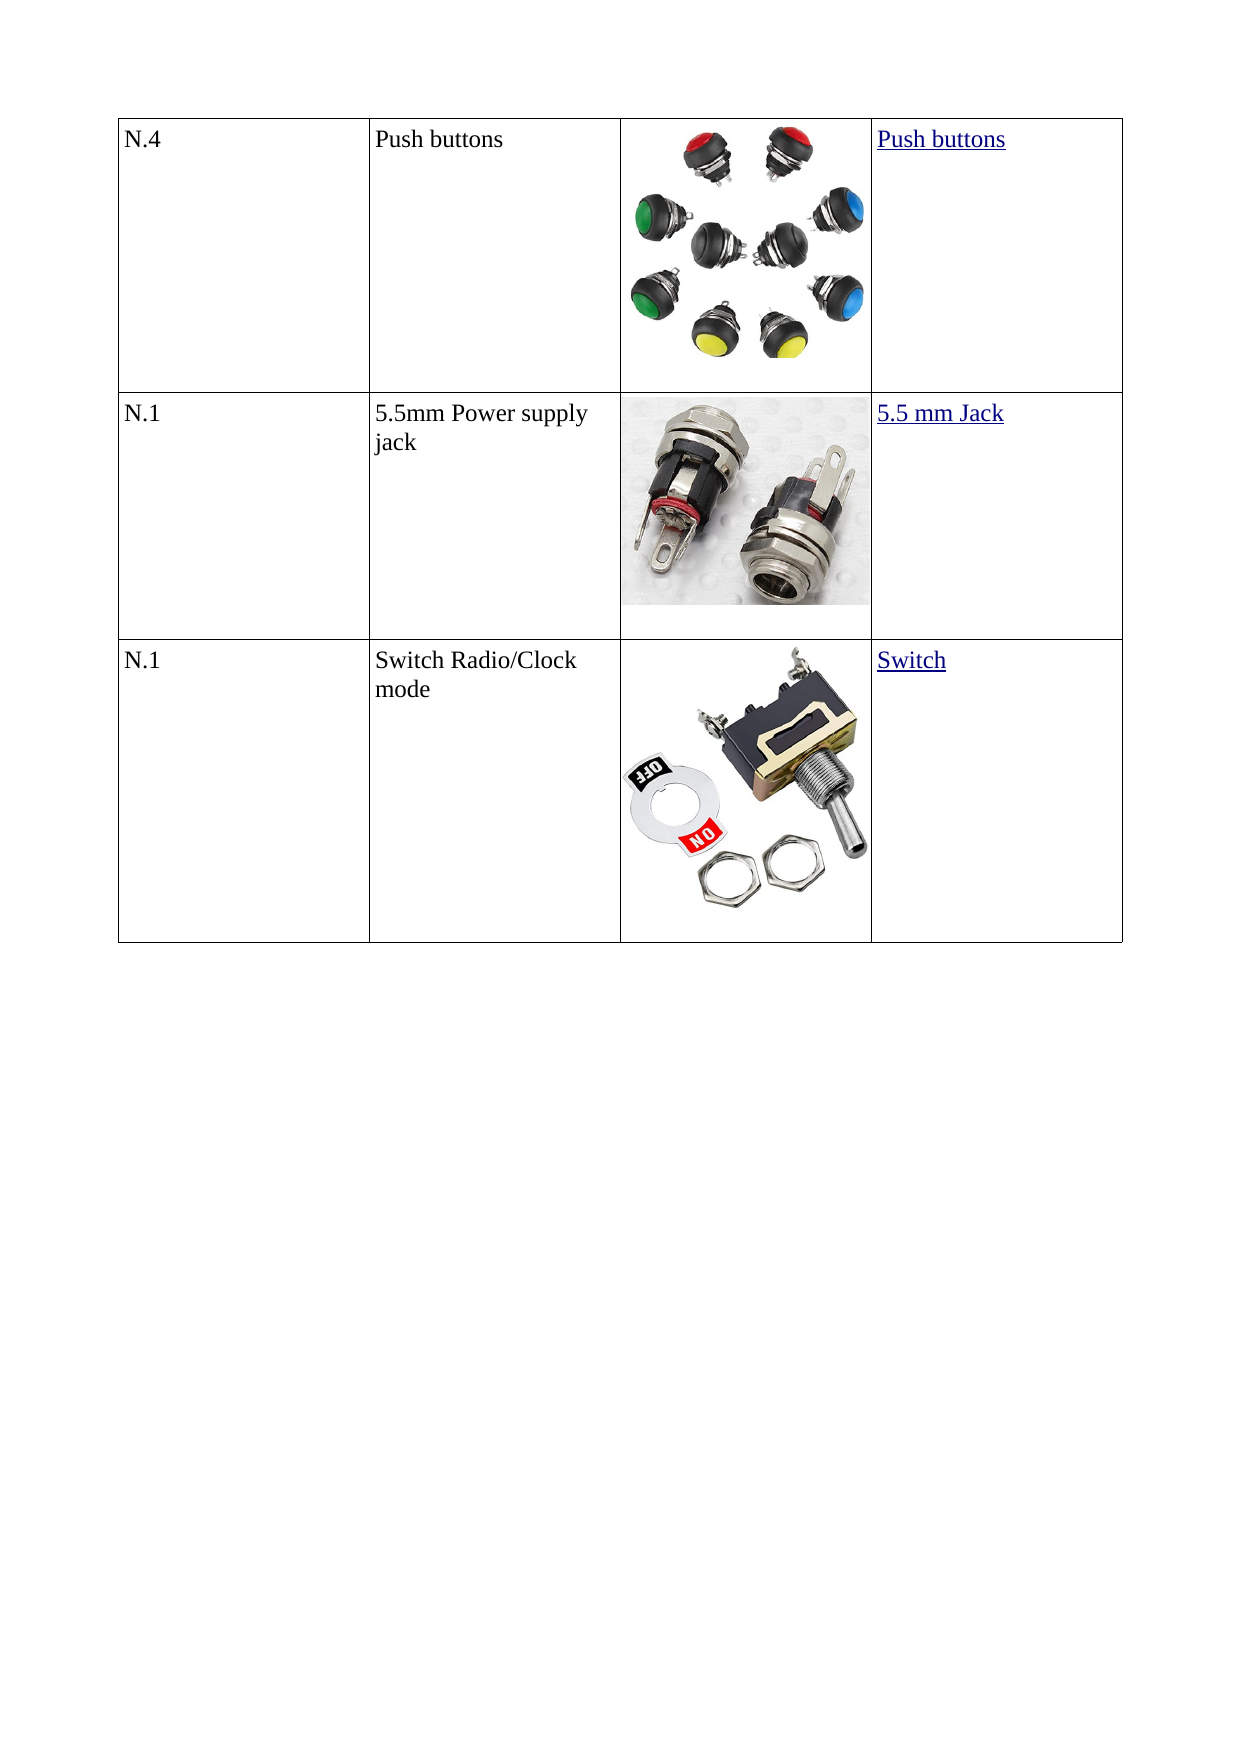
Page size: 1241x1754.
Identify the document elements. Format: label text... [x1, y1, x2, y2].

table_cell Switch Radio/Clock mode [370, 640, 620, 942]
table_cell Push buttons [370, 119, 620, 392]
table_cell [621, 393, 871, 639]
table_cell N.4 [119, 119, 369, 392]
table_cell [621, 640, 871, 942]
table_cell 5.5mm Power supply jack [370, 393, 620, 639]
picture [621, 645, 870, 908]
table_cell N.1 [119, 393, 369, 639]
picture [621, 123, 870, 358]
table_cell 5.5 mm Jack [872, 393, 1122, 639]
table_cell [621, 119, 871, 392]
table_cell Push buttons [872, 119, 1122, 392]
table_cell Switch [872, 640, 1122, 942]
table_cell N.1 [119, 640, 369, 942]
picture [621, 397, 870, 605]
